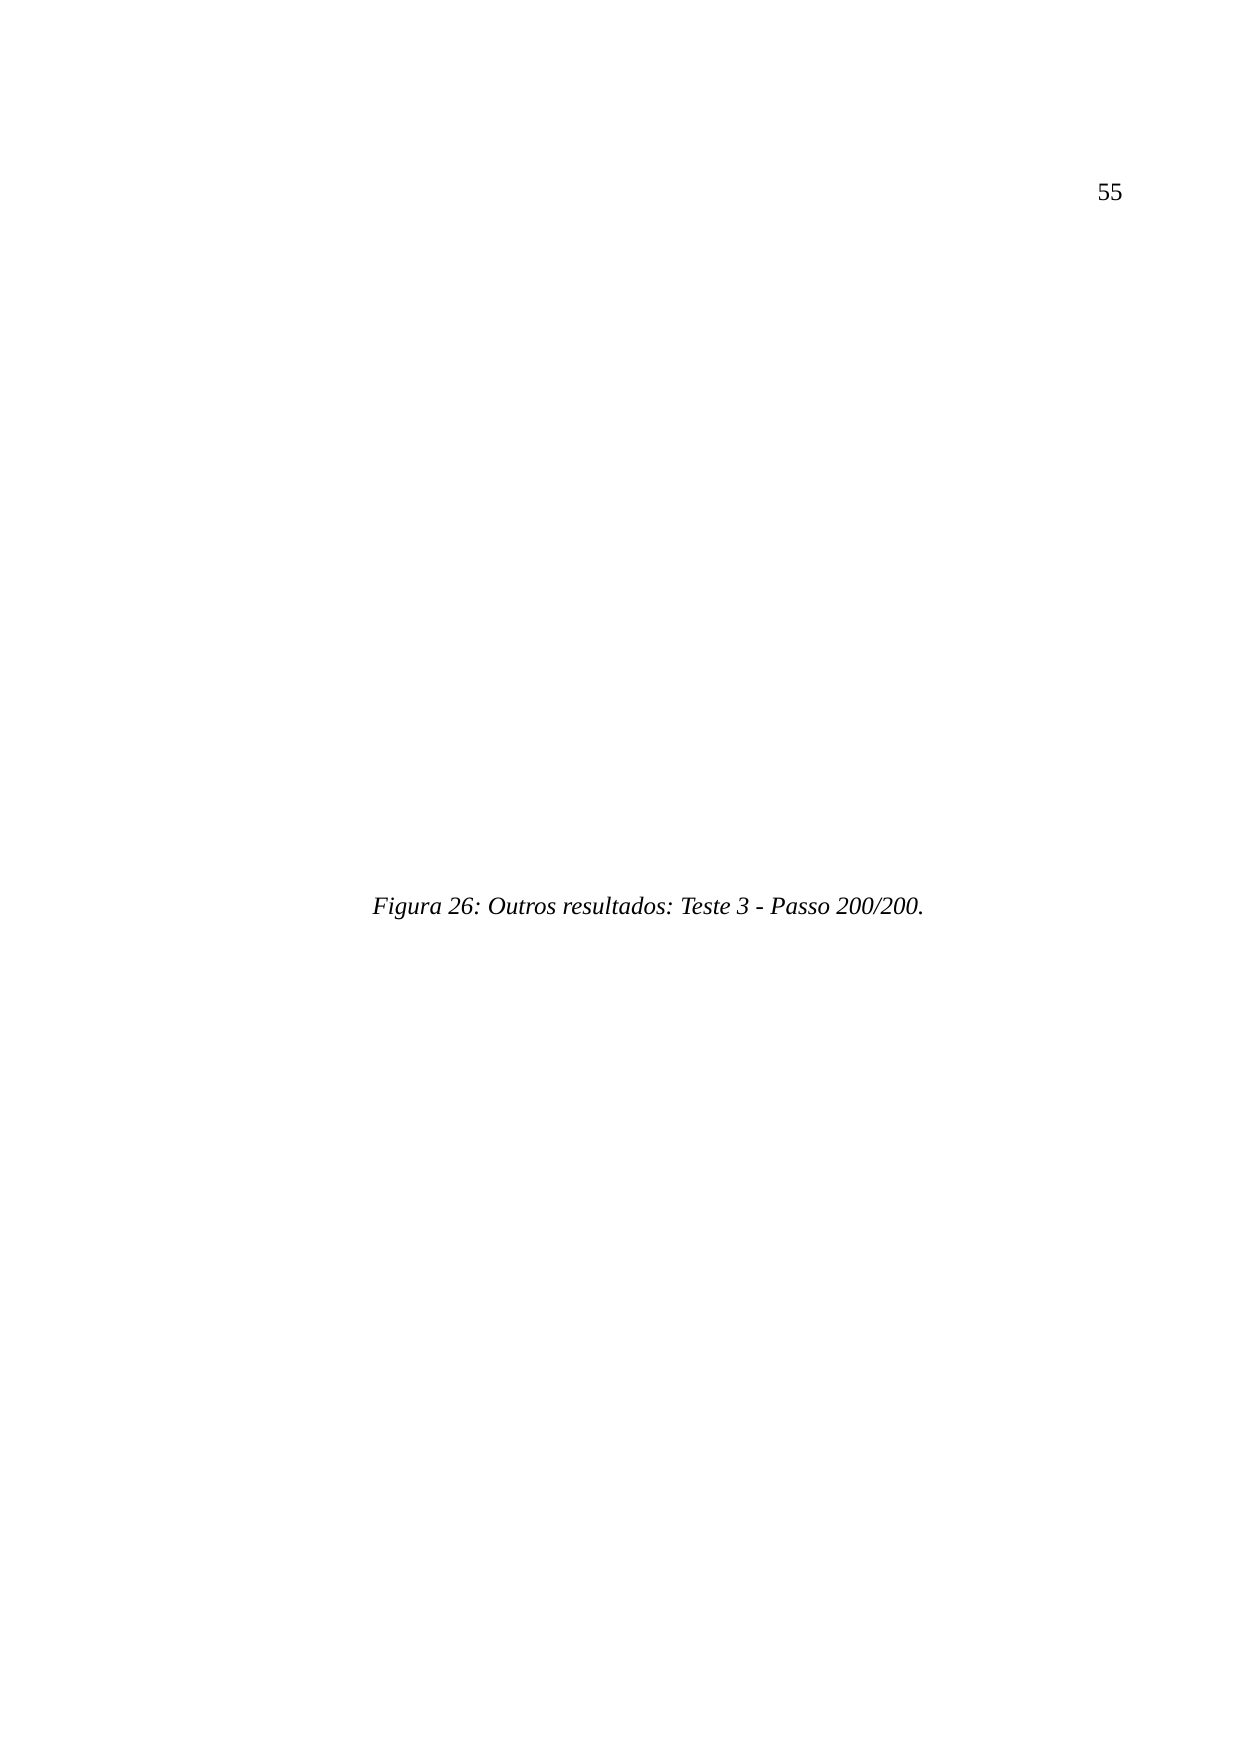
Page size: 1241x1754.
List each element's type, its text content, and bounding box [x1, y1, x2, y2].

text Figura 26: Outros resultados: Teste 3 - Passo 200/200. [177, 294, 1122, 920]
